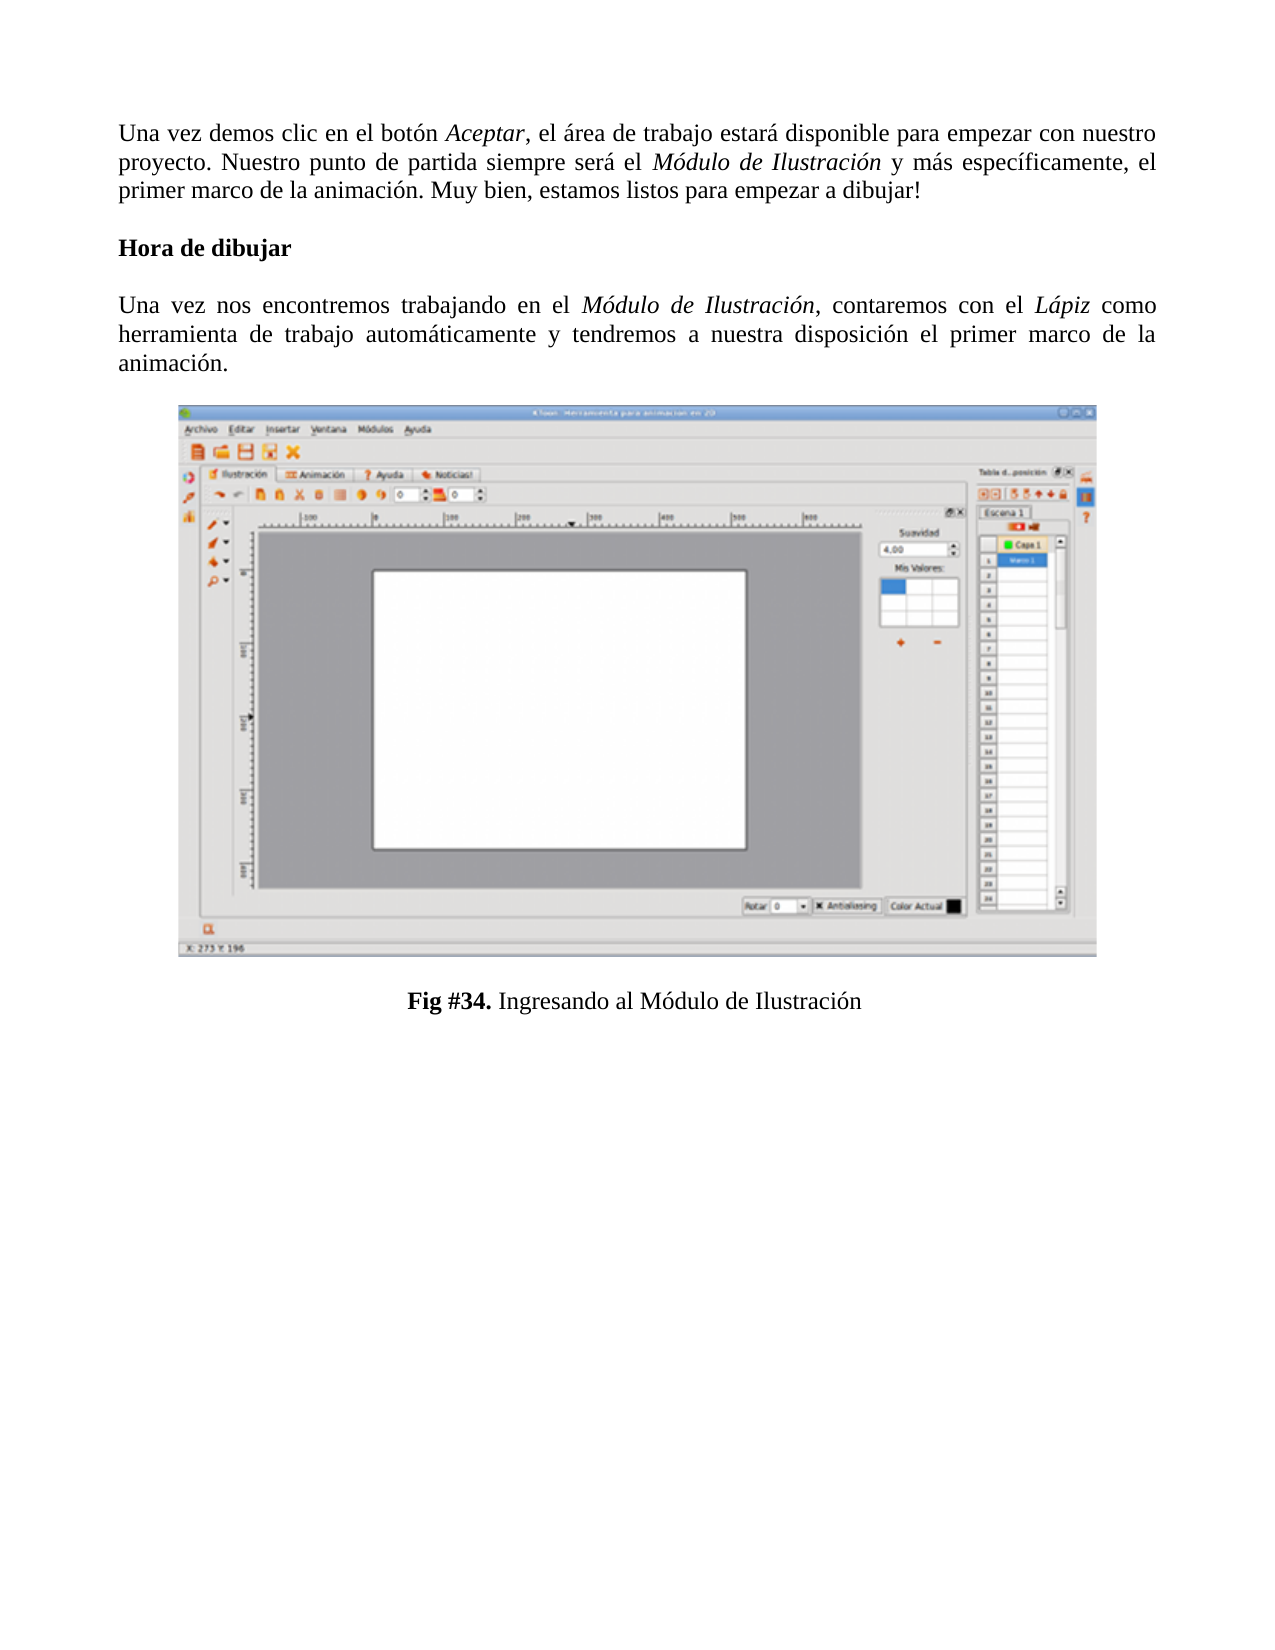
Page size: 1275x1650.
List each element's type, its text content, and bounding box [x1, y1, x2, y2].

text Fig #34. Ingresando al Módulo de Ilustración [118, 986, 1157, 1014]
text Una vez nos encontremos trabajando en el Módulo de Ilustración, contaremos con el Lápiz como herramienta de trabajo automáticamente y tendremos a nuestra disposición el primer marco de la animación. [118, 291, 1157, 377]
picture [178, 405, 1097, 957]
text Hora de dibujar [118, 233, 1157, 262]
text Una vez demos clic en el botón Aceptar, el área de trabajo estará disponible para empezar con nuestro proyecto. Nuestro punto de partida siempre será el Módulo de Ilustración y más específicamente, el primer marco de la animación. Muy bien, estamos listos para empezar a dibujar! [118, 118, 1157, 204]
